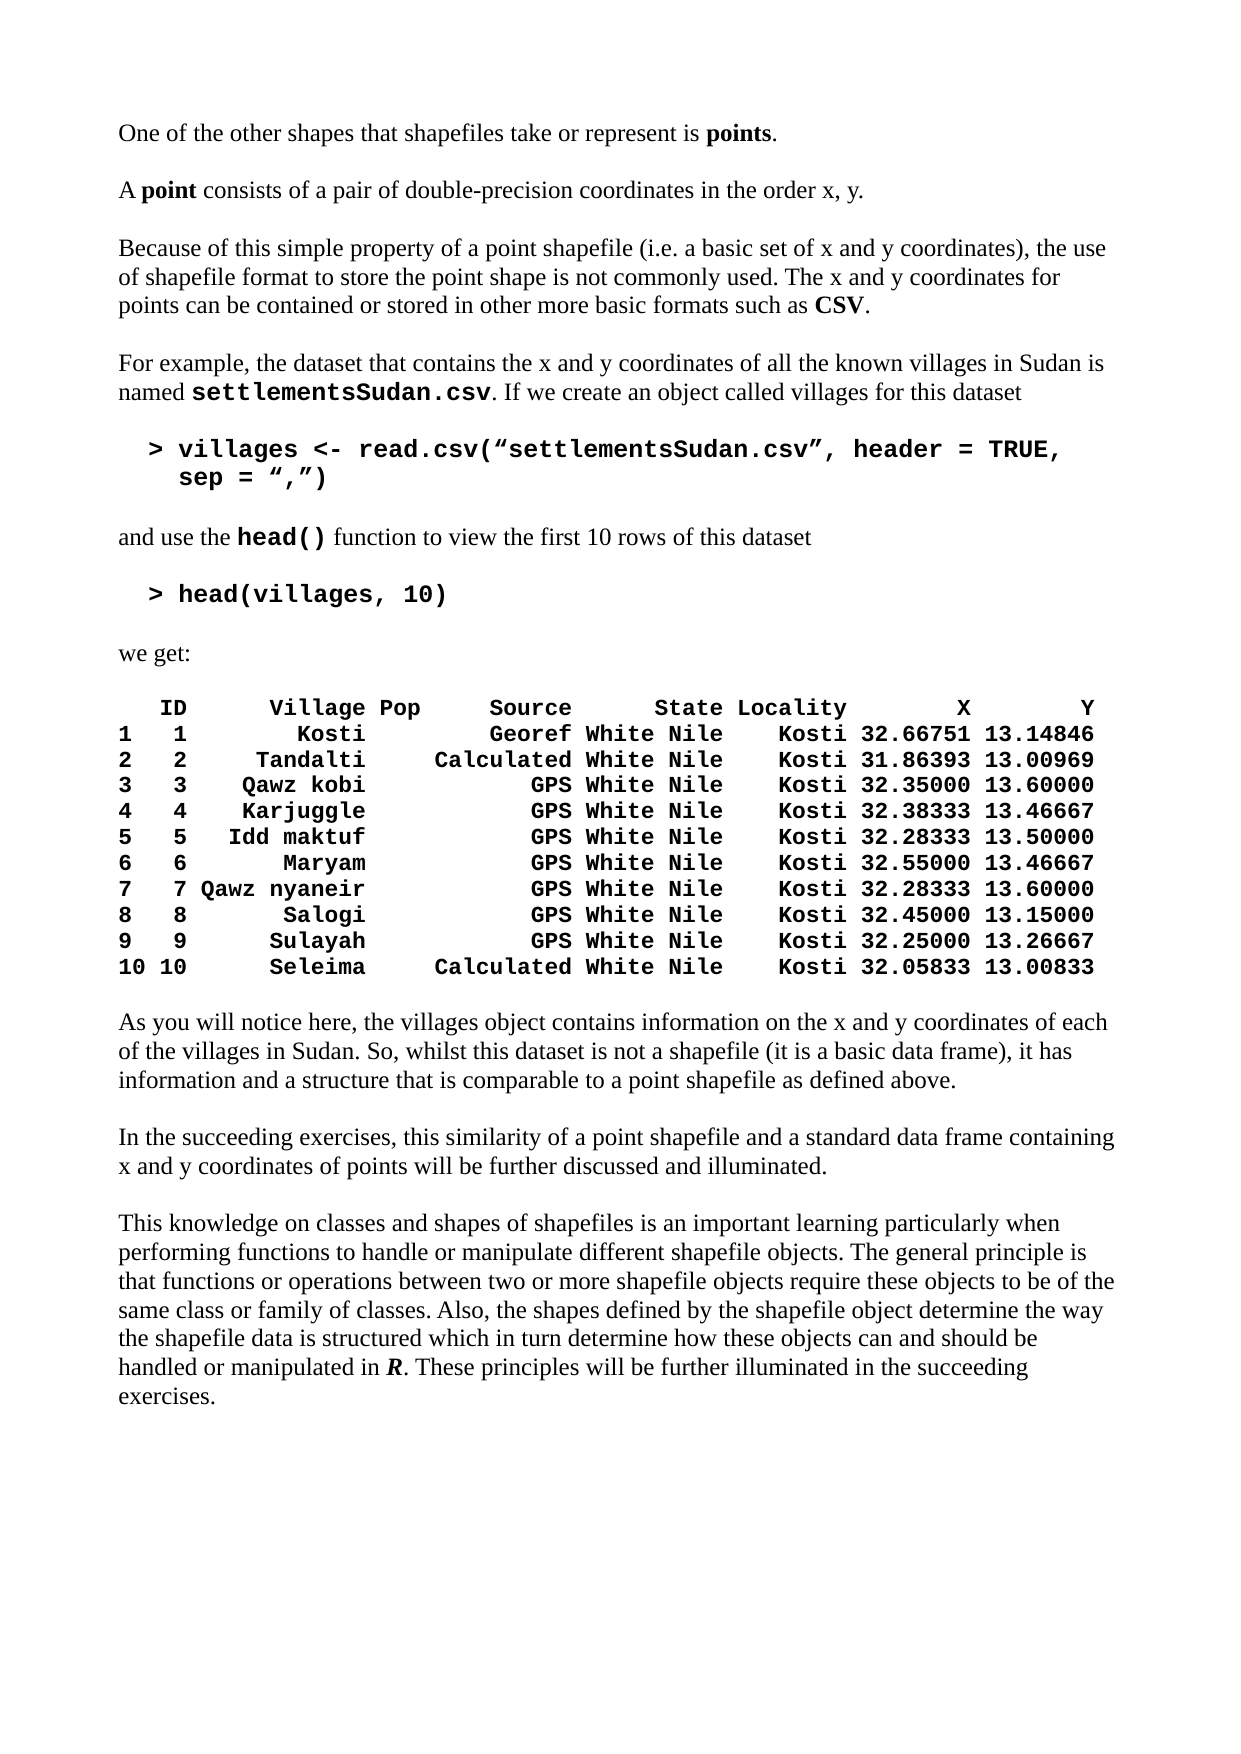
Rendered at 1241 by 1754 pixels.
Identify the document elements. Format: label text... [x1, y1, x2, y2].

text 1 1 Kosti Georef White Nile Kosti 32.66751 13.14846 [118, 722, 1122, 748]
text As you will notice here, the villages object contains information on the x and y coordinates of each of the villages in Sudan. So, whilst this dataset is not a shapefile (it is a basic data frame), it has information and a structure that is comparable to a point shapefile as defined above. [118, 1007, 1122, 1093]
text This knowledge on classes and shapes of shapefiles is an important learning particularly when performing functions to handle or manipulate different shapefile objects. The general principle is that functions or operations between two or more shapefile objects require these objects to be of the same class or family of classes. Also, the shapes defined by the shapefile object determine the way the shapefile data is structured which in turn determine how these objects can and should be handled or manipulated in R. These principles will be further illuminated in the succeeding exercises. [118, 1208, 1122, 1410]
text 7 7 Qawz nyaneir GPS White Nile Kosti 32.28333 13.60000 [118, 878, 1122, 903]
text > head(villages, 10) [118, 581, 1122, 610]
text Because of this simple property of a point shapefile (i.e. a basic set of x and y coordinates), the use of shapefile format to store the point shape is not commonly used. The x and y coordinates for points can be contained or stored in other more basic formats such as CSV. [118, 233, 1122, 319]
text One of the other shapes that shapefiles take or represent is points. [118, 118, 1122, 147]
text ID Village Pop Source State Locality X Y [118, 696, 1122, 722]
text 5 5 Idd maktuf GPS White Nile Kosti 32.28333 13.50000 [118, 826, 1122, 852]
text 9 9 Sulayah GPS White Nile Kosti 32.25000 13.26667 [118, 929, 1122, 955]
text For example, the dataset that contains the x and y coordinates of all the known villages in Sudan is named settlementsSudan.csv. If we create an object called villages for this dataset [118, 348, 1122, 408]
text 10 10 Seleima Calculated White Nile Kosti 32.05833 13.00833 [118, 955, 1122, 981]
text A point consists of a pair of double-precision coordinates in the order x, y. [118, 176, 1122, 204]
text > villages <- read.csv(“settlementsSudan.csv”, header = TRUE, [118, 436, 1122, 465]
text sep = “,”) [118, 465, 1122, 493]
text we get: [118, 638, 1122, 667]
text and use the head() function to view the first 10 rows of this dataset [118, 522, 1122, 553]
text 8 8 Salogi GPS White Nile Kosti 32.45000 13.15000 [118, 903, 1122, 929]
text 2 2 Tandalti Calculated White Nile Kosti 31.86393 13.00969 [118, 748, 1122, 774]
text 3 3 Qawz kobi GPS White Nile Kosti 32.35000 13.60000 [118, 774, 1122, 800]
text 6 6 Maryam GPS White Nile Kosti 32.55000 13.46667 [118, 852, 1122, 878]
text In the succeeding exercises, this similarity of a point shapefile and a standard data frame containing x and y coordinates of points will be further discussed and illuminated. [118, 1122, 1122, 1180]
text 4 4 Karjuggle GPS White Nile Kosti 32.38333 13.46667 [118, 800, 1122, 826]
